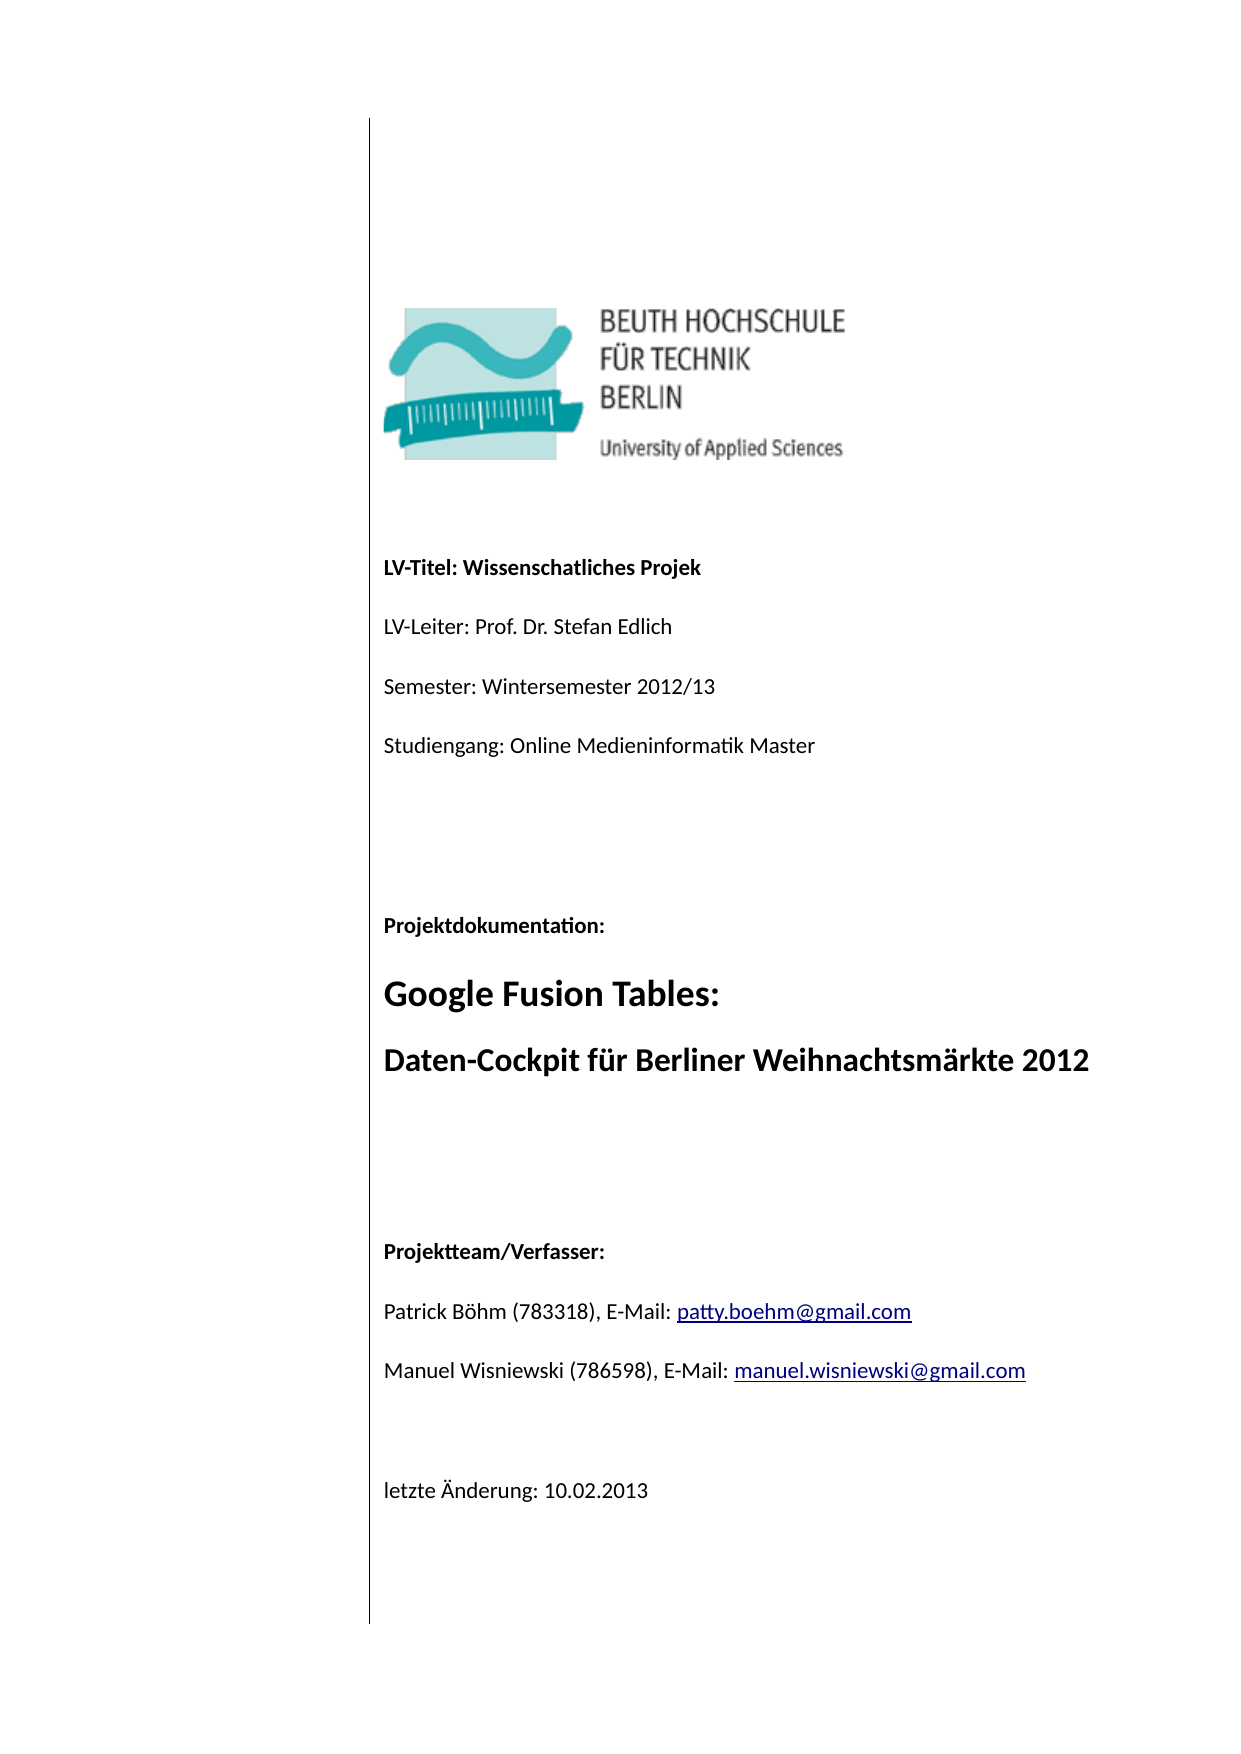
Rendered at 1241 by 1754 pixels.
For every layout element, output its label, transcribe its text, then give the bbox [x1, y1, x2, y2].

text Projektdokumentation: [384, 911, 1122, 939]
text Patrick Böhm (783318), E-Mail: patty.boehm@gmail.com [384, 1297, 1122, 1325]
text letzte Änderung: 10.02.2013 [384, 1476, 1122, 1504]
text LV-Leiter: Prof. Dr. Stefan Edlich [384, 612, 1122, 640]
text Semester: Wintersemester 2012/13 [384, 672, 1122, 700]
text Manuel Wisniewski (786598), E-Mail: manuel.wisniewski@gmail.com [384, 1357, 1122, 1385]
picture [383, 308, 845, 460]
text Projektteam/Verfasser: [384, 1237, 1122, 1265]
text Studiengang: Online Medieninformatik Master [384, 732, 1122, 760]
text Google Fusion Tables: [384, 970, 1122, 1016]
text LV-Titel: Wissenschatliches Projek [384, 553, 1122, 581]
text Daten-Cockpit für Berliner Weihnachtsmärkte 2012 [384, 1039, 1122, 1080]
